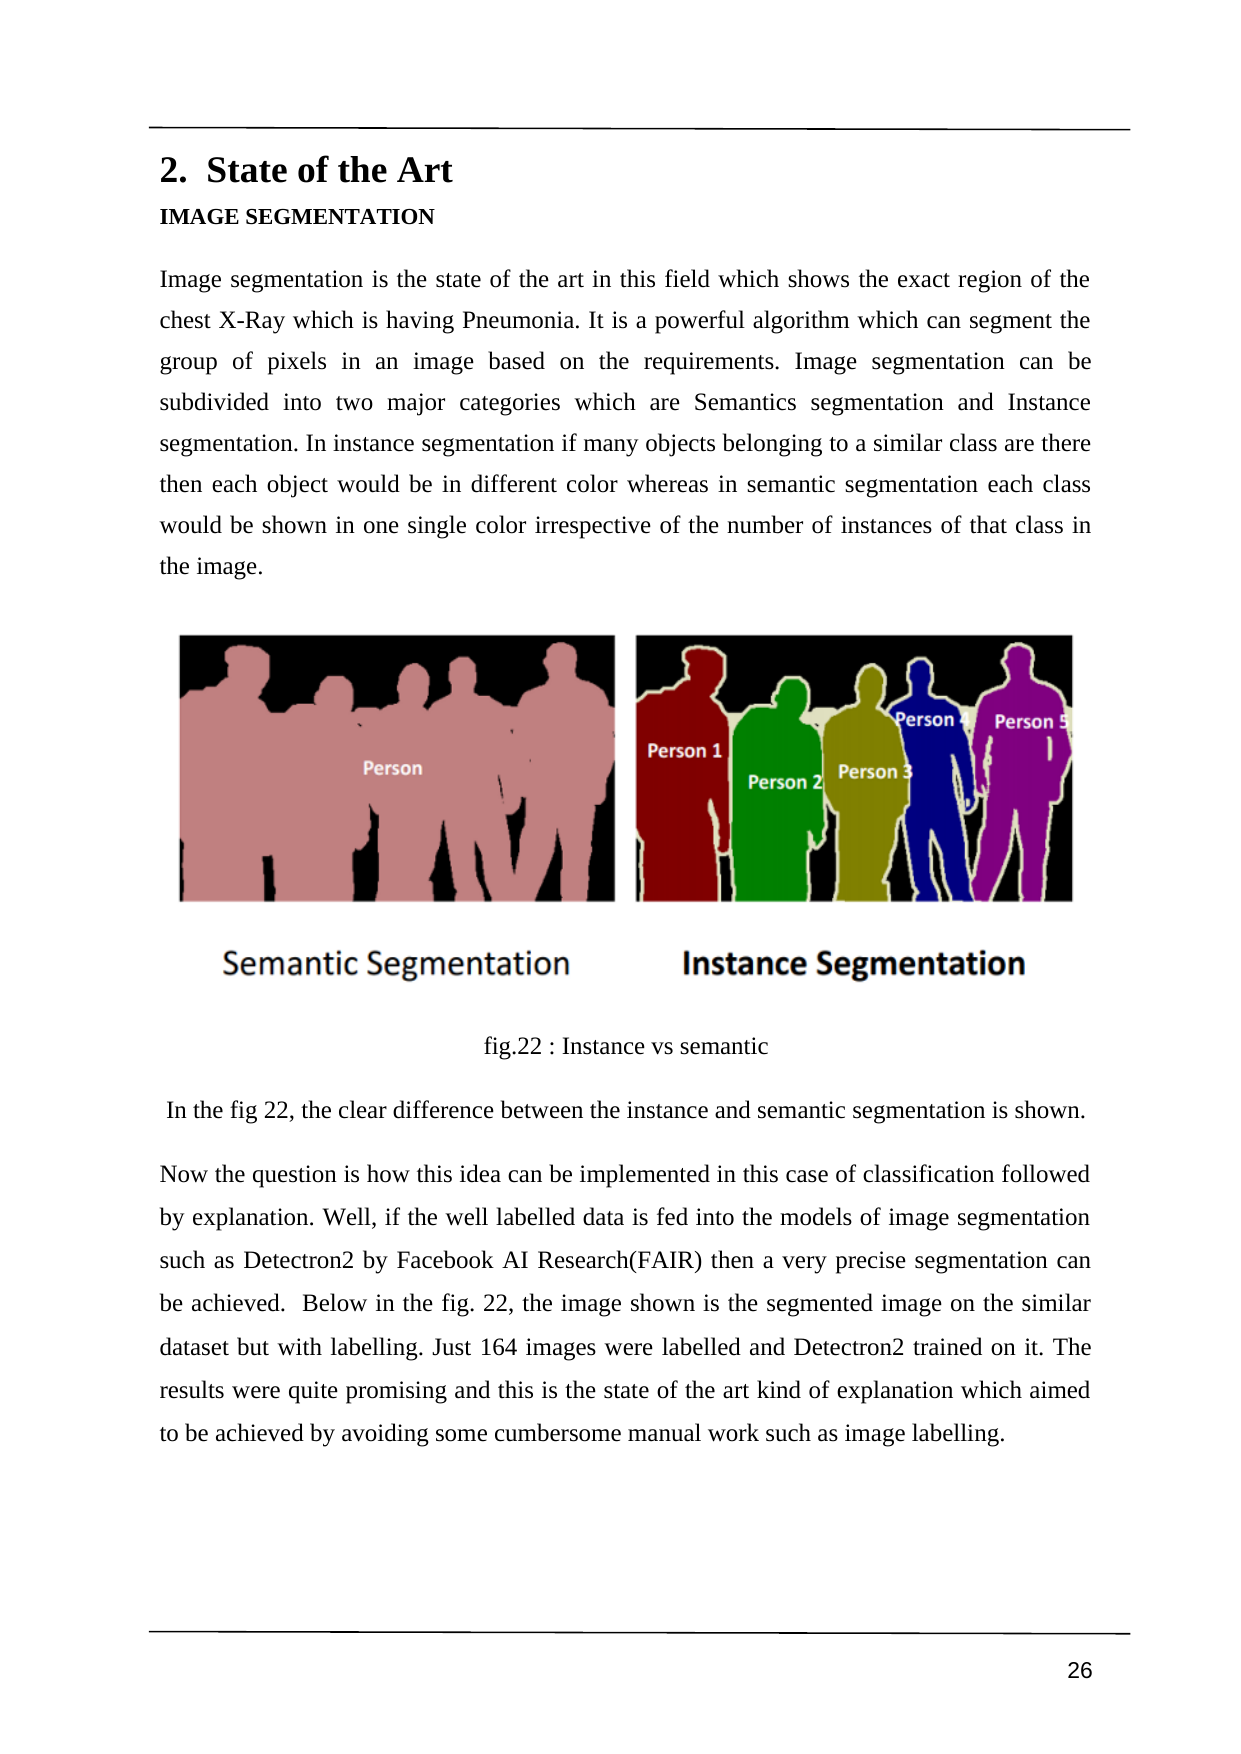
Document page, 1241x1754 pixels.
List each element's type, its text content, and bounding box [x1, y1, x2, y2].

picture [167, 612, 1085, 998]
text In the fig 22, the clear difference between the instance and semantic segmentation is shown. [159, 1095, 1092, 1124]
text fig.22 : Instance vs semantic [159, 1031, 1092, 1060]
subtitle 2. State of the Art [159, 148, 1092, 191]
text IMAGE SEGMENTATION [159, 203, 1092, 230]
text Now the question is how this idea can be implemented in this case of classification followed by explanation. Well, if the well labelled data is fed into the models of image segmentation such as Detectron2 by Facebook AI Research(FAIR) then a very precise segmentation can be achieved. Below in the fig. 22, the image shown is the segmented image on the similar dataset but with labelling. Just 164 images were labelled and Detectron2 trained on it. The results were quite promising and this is the state of the art kind of explanation which aimed to be achieved by avoiding some cumbersome manual work such as image labelling. [159, 1159, 1092, 1447]
text Image segmentation is the state of the art in this field which shows the exact region of the chest X-Ray which is having Pneumonia. It is a powerful algorithm which can segment the group of pixels in an image based on the requirements. Image segmentation can be subdivided into two major categories which are Semantics segmentation and Instance segmentation. In instance segmentation if many objects belonging to a similar class are there then each object would be in different color whereas in semantic segmentation each class would be shown in one single color irrespective of the number of instances of that class in the image. [159, 264, 1092, 580]
